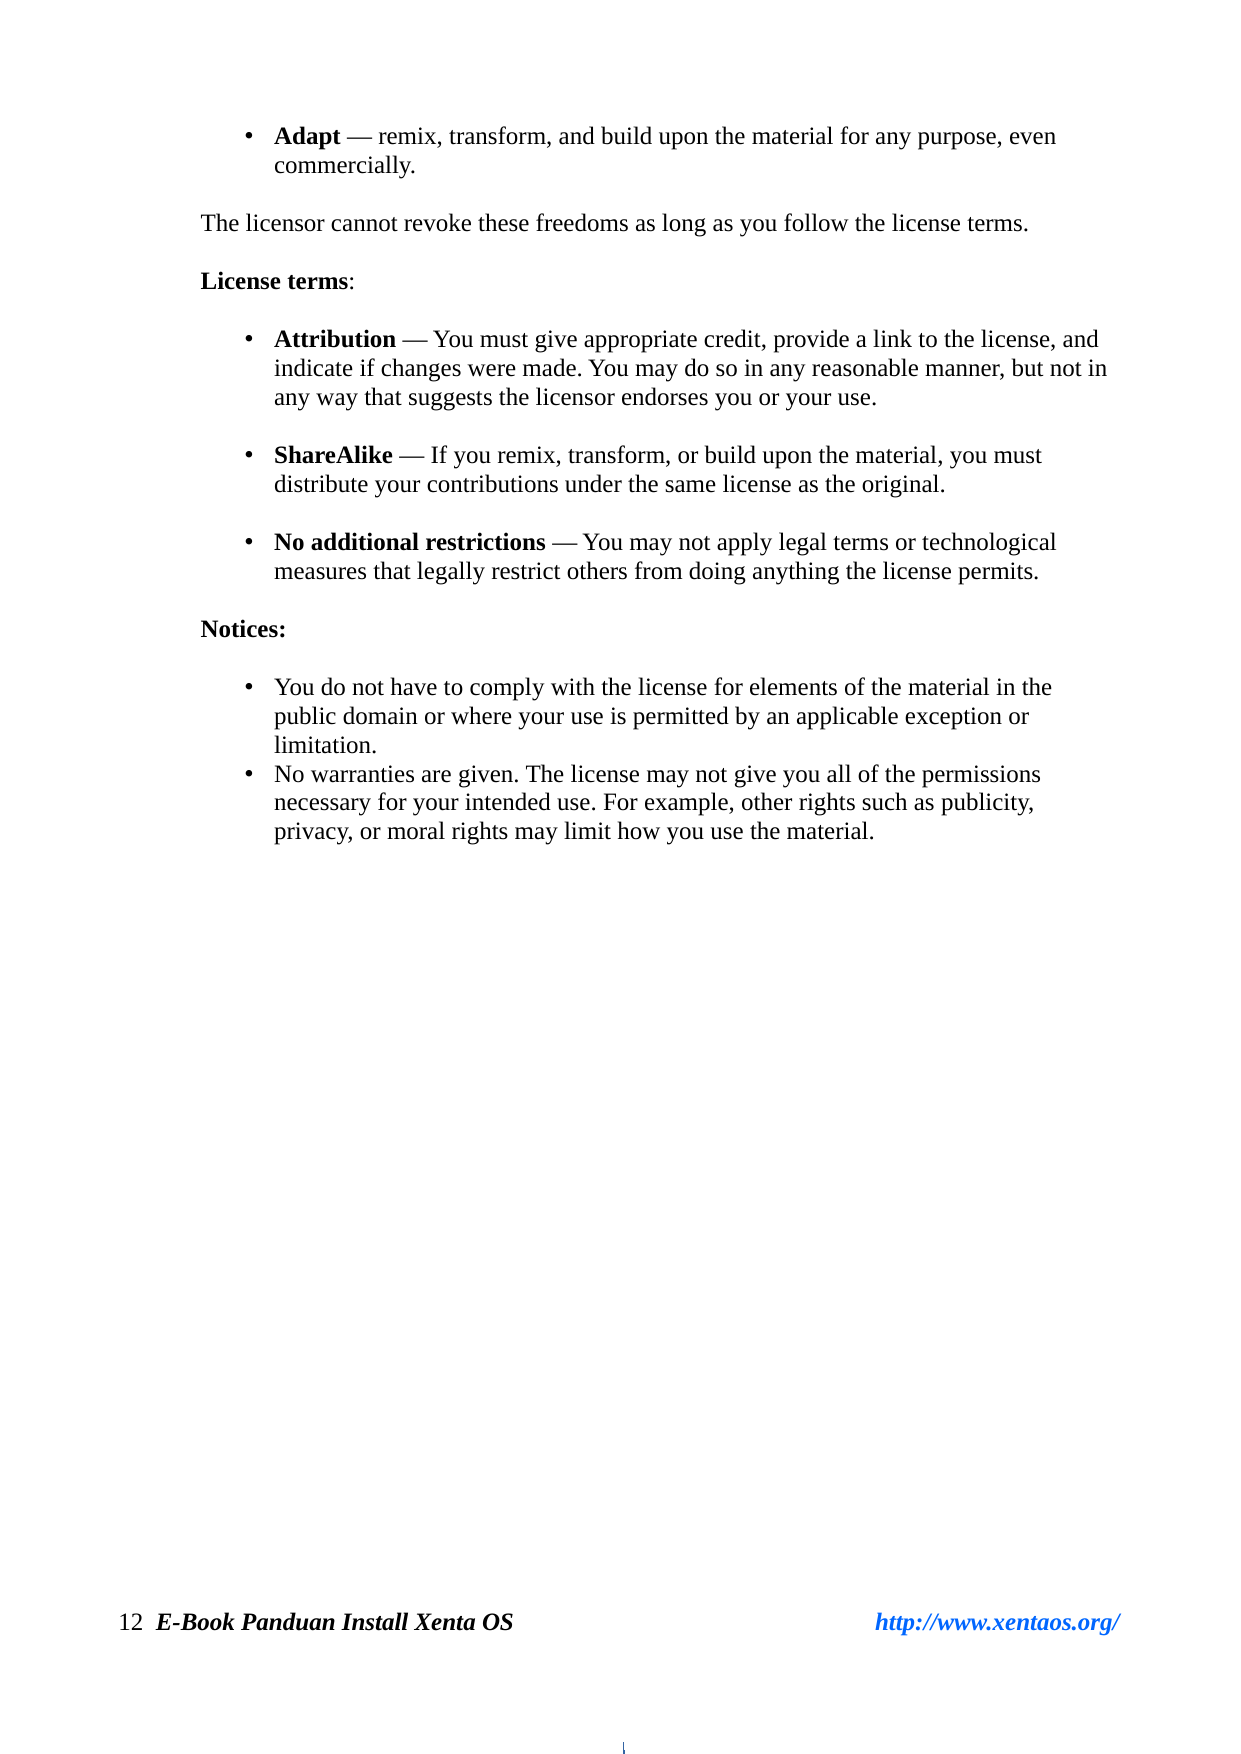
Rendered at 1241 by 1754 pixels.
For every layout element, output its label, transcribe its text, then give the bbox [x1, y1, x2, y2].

table_header [118, 118, 197, 877]
table_header Creative Commons Attribution-ShareAlike 4.0 International License This is a human-readable summary of the full license below. Under this license, you are free to: Share — copy and redistribute the material in any medium or format Adapt — remix, transform, and build upon the material for any purpose, even commercially. The licensor cannot revoke these freedoms as long as you follow the license terms. License terms: Attribution — You must give appropriate credit, provide a link to the license, and indicate if changes were made. You may do so in any reasonable manner, but not in any way that suggests the licensor endorses you or your use. ShareAlike — If you remix, transform, or build upon the material, you must distribute your contributions under the same license as the original. No additional restrictions — You may not apply legal terms or technological measures that legally restrict others from doing anything the license permits. Notices: You do not have to comply with the license for elements of the material in the public domain or where your use is permitted by an applicable exception or limitation. No warranties are given. The license may not give you all of the permissions necessary for your intended use. For example, other rights such as publicity, privacy, or moral rights may limit how you use the material. [198, 118, 1122, 877]
